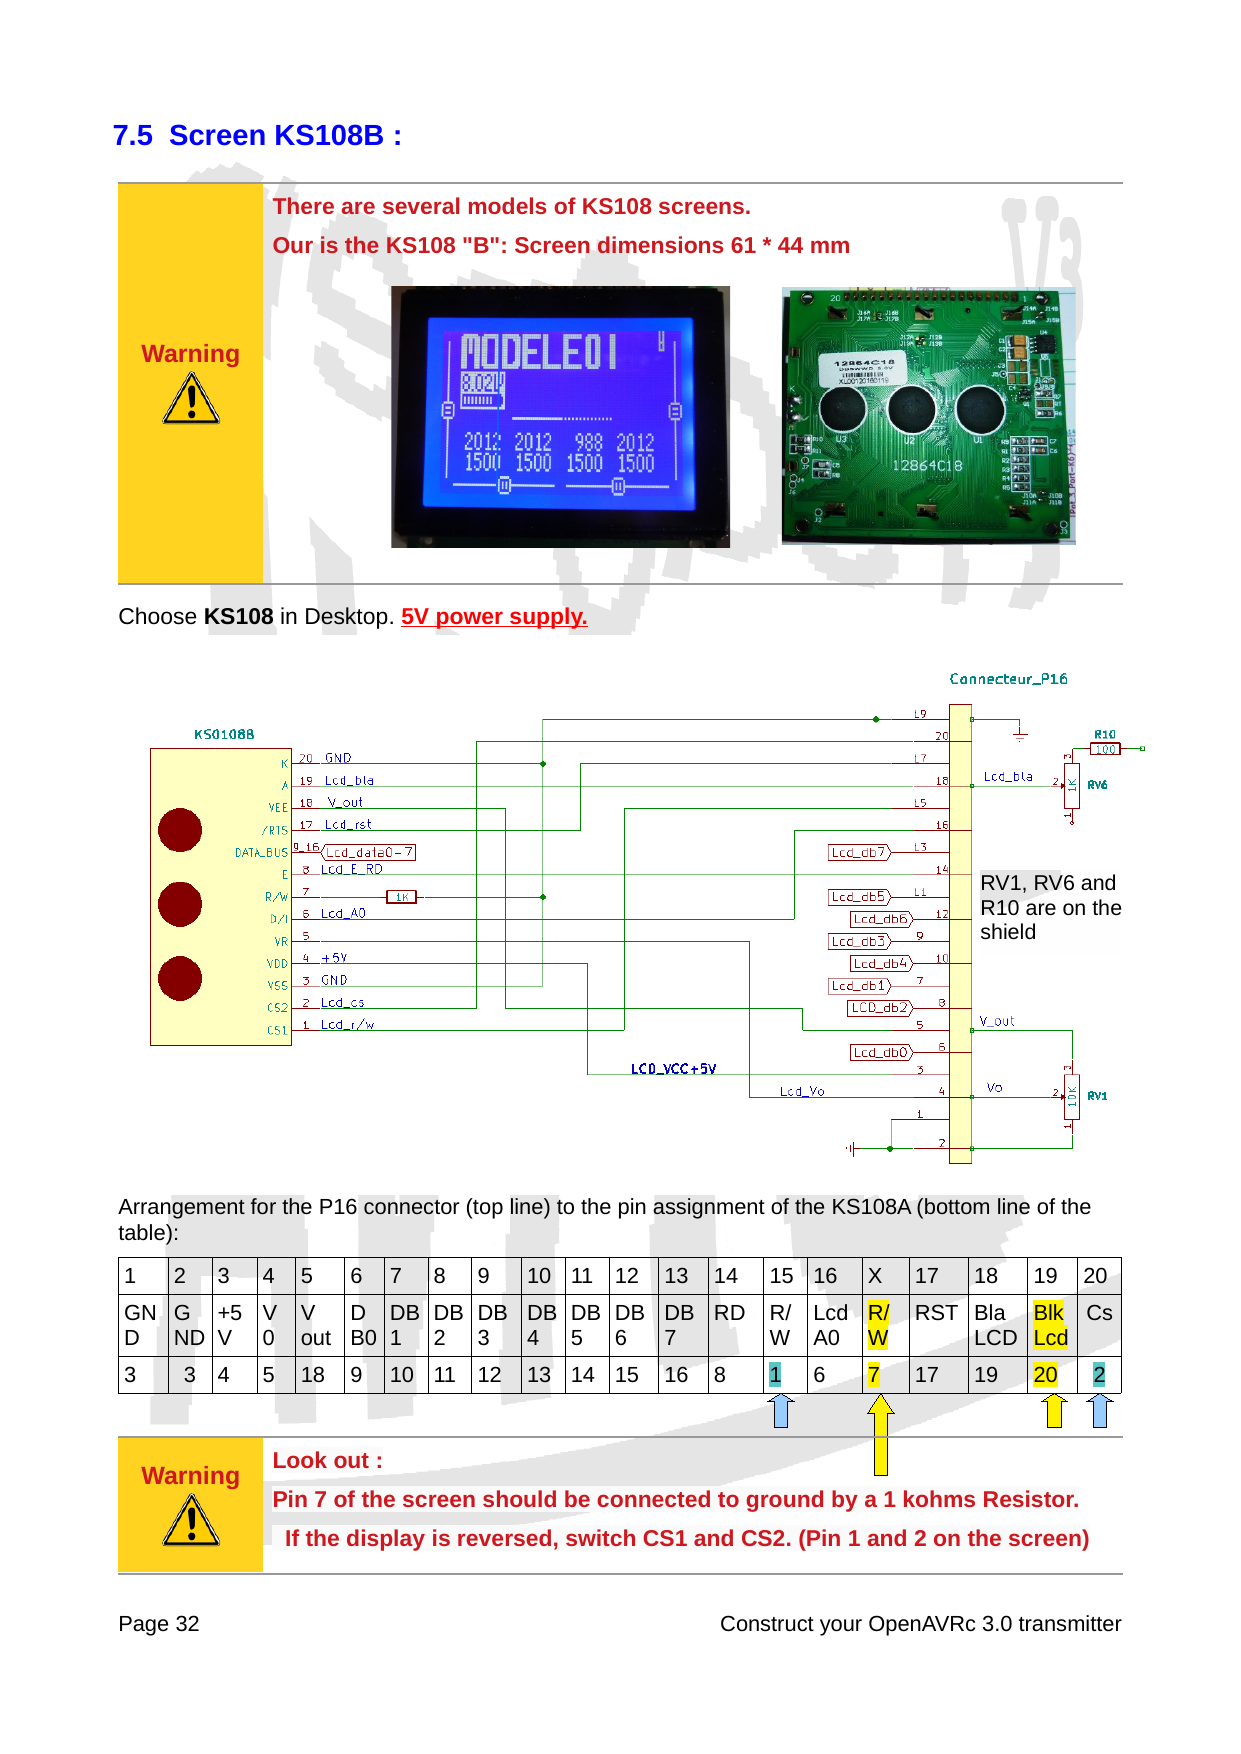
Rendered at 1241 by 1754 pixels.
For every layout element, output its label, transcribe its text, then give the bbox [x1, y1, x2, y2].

table_cell 6 [808, 1357, 862, 1393]
table_header 8 [429, 1258, 471, 1294]
table_cell 12 [472, 1357, 521, 1393]
table_header 15 [764, 1258, 807, 1294]
table_header 20 [1078, 1258, 1121, 1294]
table_header Warning [118, 1438, 263, 1572]
table_cell 20 [1028, 1357, 1077, 1393]
table_cell 19 [969, 1357, 1027, 1393]
text Choose KS108 in Desktop. 5V power supply. [118, 603, 1122, 629]
table_header 4 [258, 1258, 295, 1294]
table_header 19 [1028, 1258, 1077, 1294]
subtitle 7.5 Screen KS108B : [112, 118, 1122, 152]
table_header 14 [709, 1258, 763, 1294]
table_cell DB5 [566, 1295, 609, 1356]
table_cell 15 [610, 1357, 658, 1393]
table_header 11 [566, 1258, 609, 1294]
table_cell 3 [119, 1357, 168, 1393]
table_header 9 [472, 1258, 521, 1294]
table_header There are several models of KS108 screens. Our is the KS108 "B": Screen dimensions 61 * 44 mm [264, 184, 1122, 583]
table_cell 11 [429, 1357, 471, 1393]
table_header 7 [385, 1258, 428, 1294]
table_cell 18 [296, 1357, 344, 1393]
table_cell DB3 [472, 1295, 521, 1356]
text Arrangement for the P16 connector (top line) to the pin assignment of the KS108A (bottom line of the table): [118, 1195, 1122, 1244]
table_cell Cs [1078, 1295, 1121, 1356]
table_header Warning [118, 184, 263, 583]
table_cell 3 [169, 1357, 212, 1393]
table_cell DB4 [522, 1295, 565, 1356]
table_header 10 [522, 1258, 565, 1294]
table_cell 17 [910, 1357, 968, 1393]
table_header X [863, 1258, 909, 1294]
table_cell DB6 [610, 1295, 658, 1356]
table_header Look out : Pin 7 of the screen should be connected to ground by a 1 kohms Resistor. If the display is reversed, switch CS1 and CS2. (Pin 1 and 2 on the screen) [264, 1438, 1122, 1572]
table_header 3 [213, 1258, 257, 1294]
table_cell R/W [863, 1295, 909, 1356]
picture [113, 635, 1170, 1195]
table_cell DB2 [429, 1295, 471, 1356]
table_cell GND [169, 1295, 212, 1356]
table_header 5 [296, 1258, 344, 1294]
table_cell 7 [863, 1357, 909, 1393]
table_cell DB0 [345, 1295, 384, 1356]
table_header 17 [910, 1258, 968, 1294]
table_cell 9 [345, 1357, 384, 1393]
table_cell 14 [566, 1357, 609, 1393]
table_header 16 [808, 1258, 862, 1294]
table_cell 10 [385, 1357, 428, 1393]
table_cell 5 [258, 1357, 295, 1393]
table_cell 8 [709, 1357, 763, 1393]
table_header 12 [610, 1258, 658, 1294]
table_cell GND [119, 1295, 168, 1356]
table_cell RD [709, 1295, 763, 1356]
table_cell R/W [764, 1295, 807, 1356]
table_cell +5V [213, 1295, 257, 1356]
table_cell DB1 [385, 1295, 428, 1356]
picture [391, 286, 731, 548]
table_cell RST [910, 1295, 968, 1356]
table_cell V out [296, 1295, 344, 1356]
table_header 1 [119, 1258, 168, 1294]
table_cell Bla LCD [969, 1295, 1027, 1356]
table_cell 1 [764, 1357, 807, 1393]
table_header 2 [169, 1258, 212, 1294]
table_cell DB7 [659, 1295, 708, 1356]
table_cell Blk Lcd [1028, 1295, 1077, 1356]
table_cell 4 [213, 1357, 257, 1393]
picture [158, 368, 224, 428]
table_cell 2 [1078, 1357, 1121, 1393]
table_header 18 [969, 1258, 1027, 1294]
picture [158, 1489, 224, 1550]
text RV1, RV6 and R10 are on the shield [980, 870, 1141, 944]
table_cell 16 [659, 1357, 708, 1393]
table_cell V0 [258, 1295, 295, 1356]
table_header 6 [345, 1258, 384, 1294]
picture [781, 287, 1076, 545]
table_cell LcdA0 [808, 1295, 862, 1356]
table_cell 13 [522, 1357, 565, 1393]
table_header 13 [659, 1258, 708, 1294]
